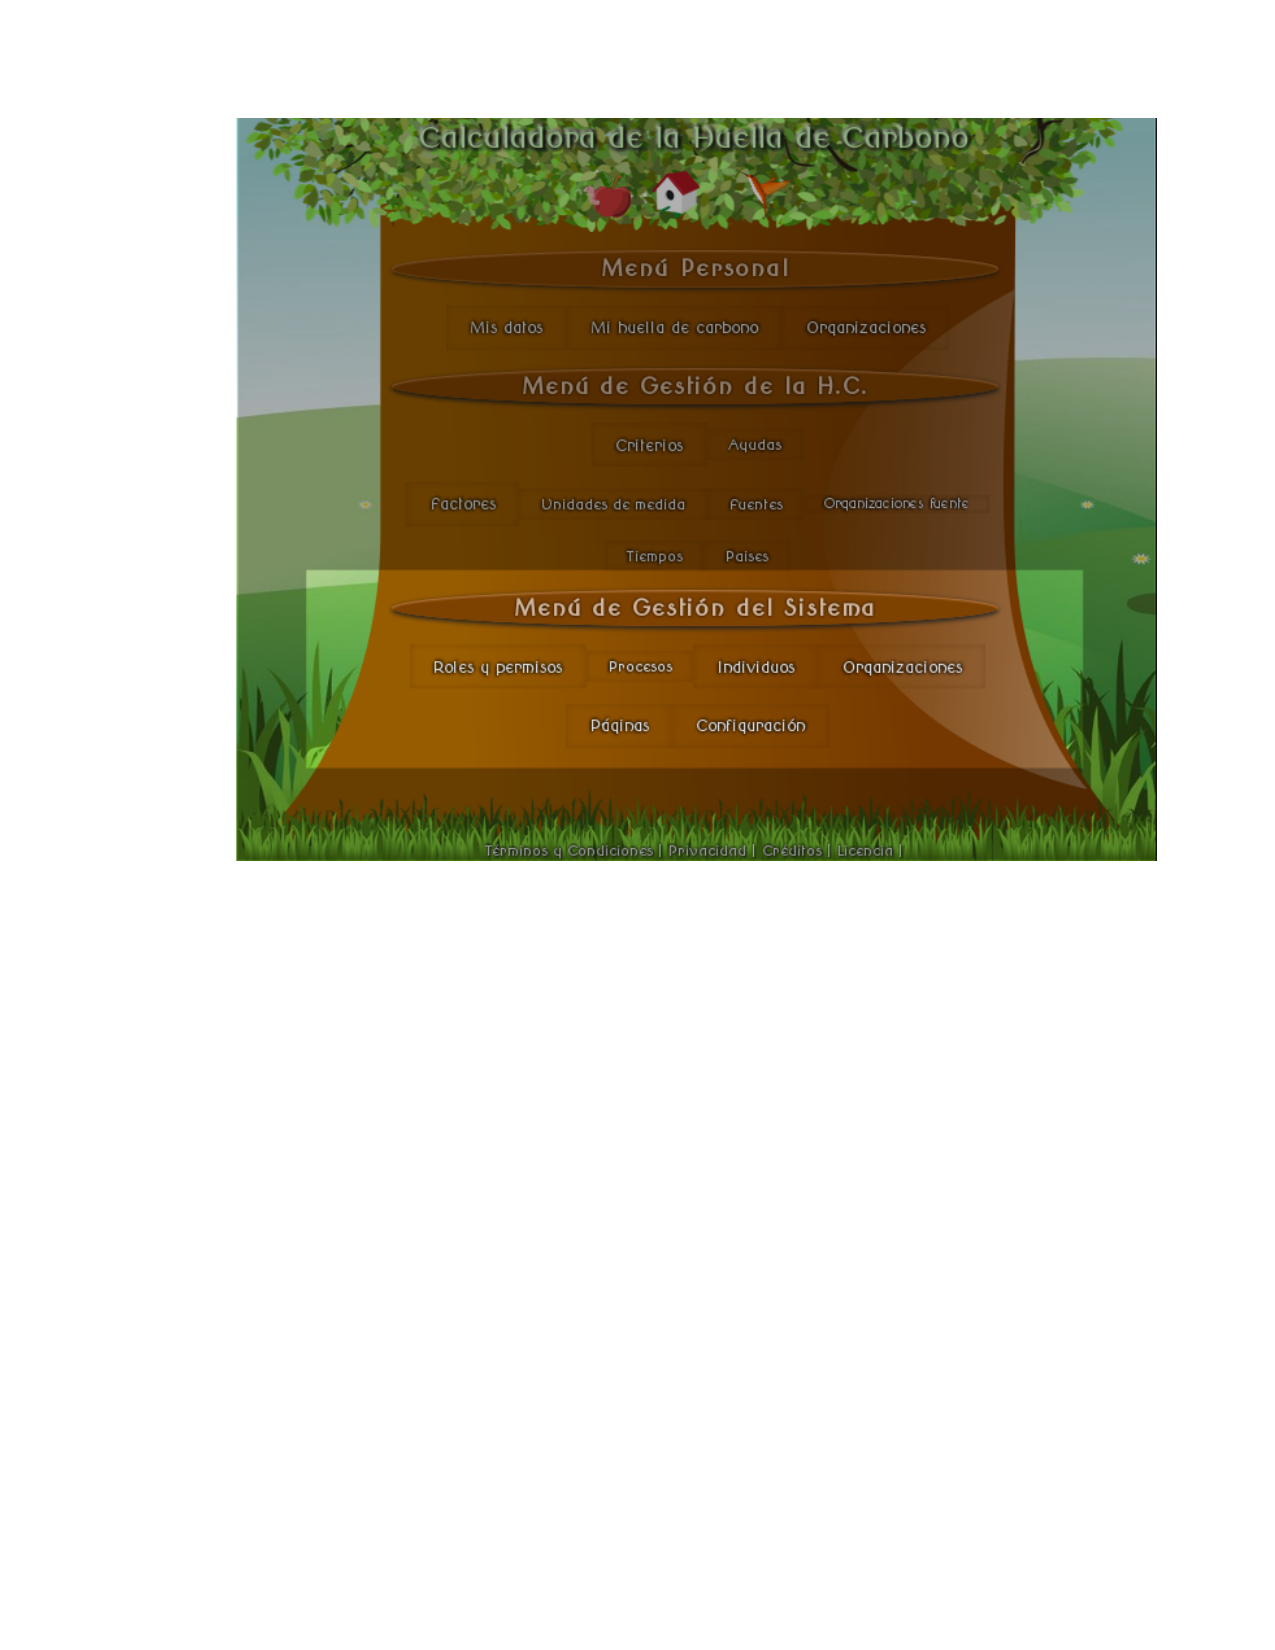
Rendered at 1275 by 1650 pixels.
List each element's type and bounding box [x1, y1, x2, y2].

picture [236, 118, 1157, 861]
